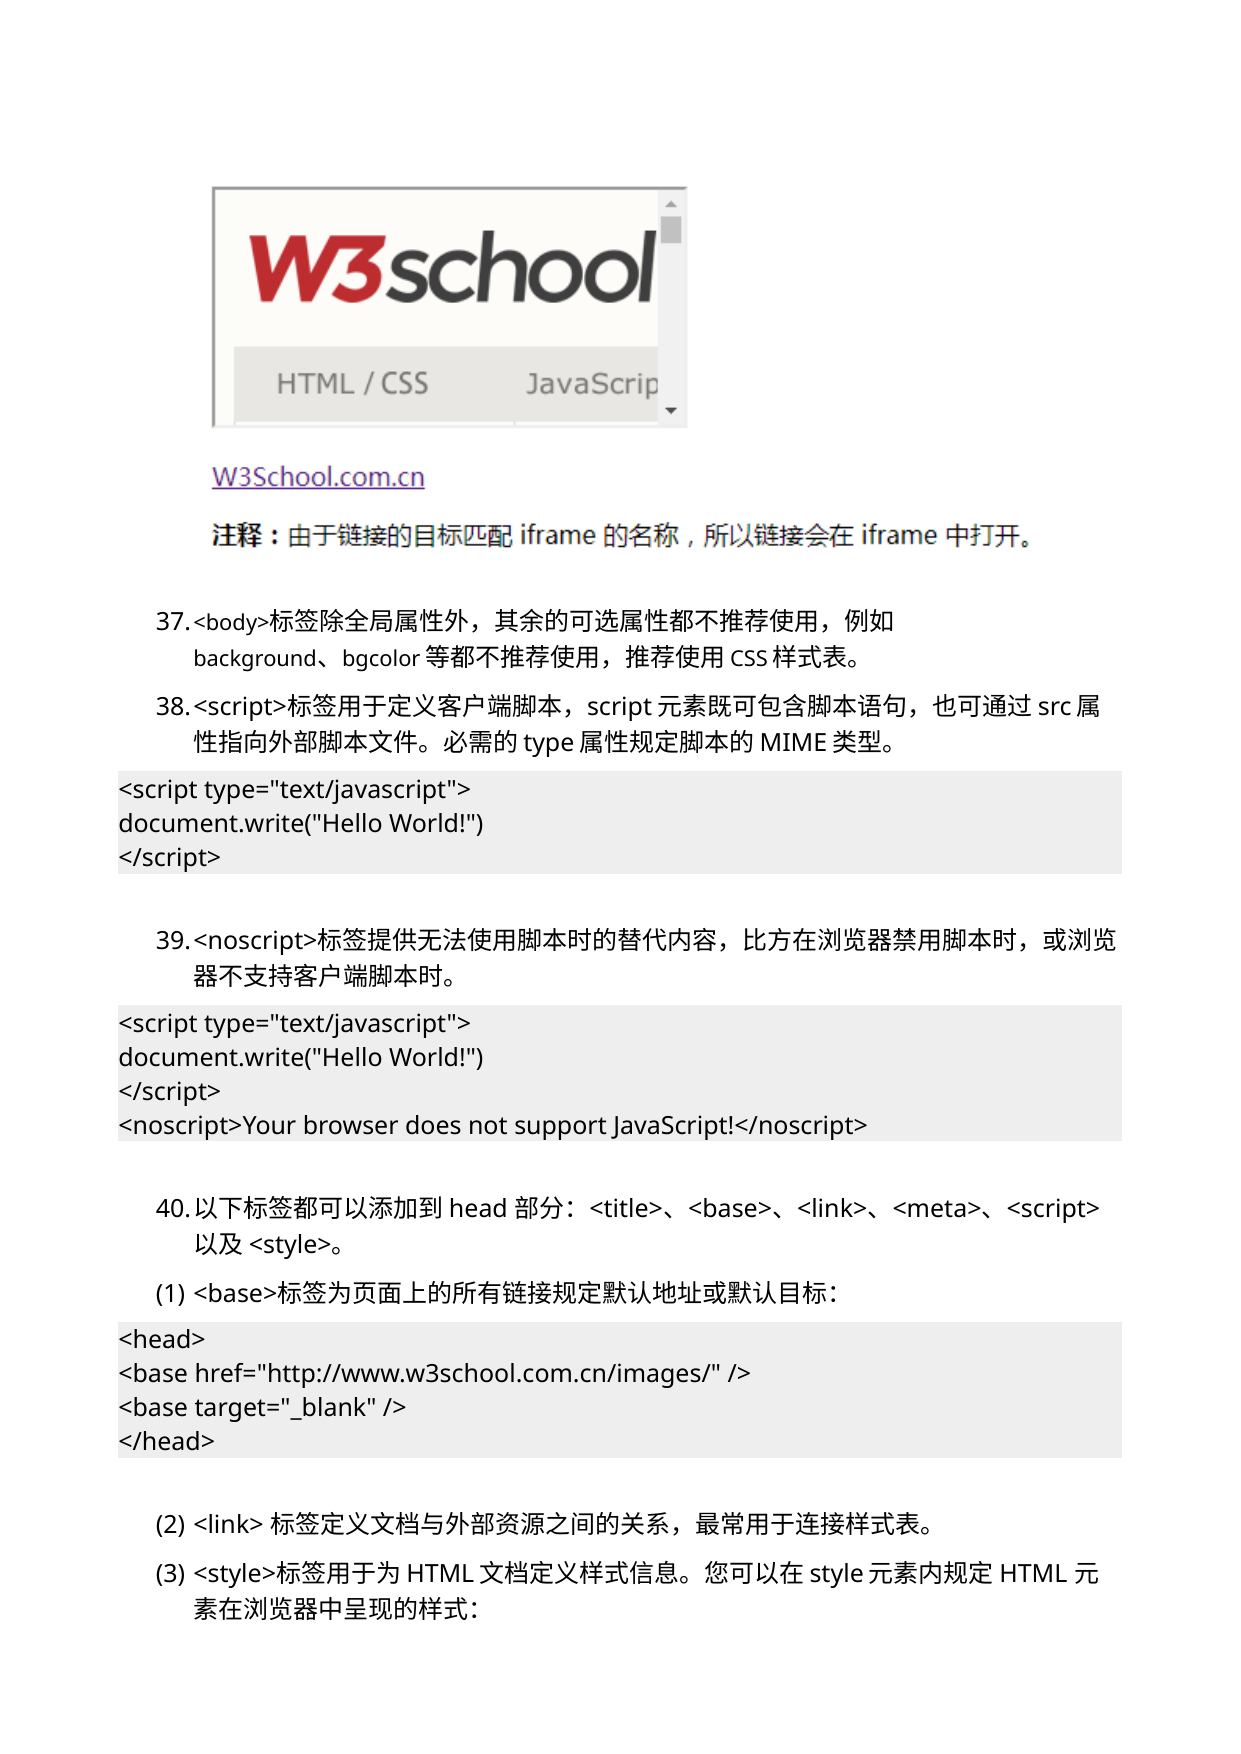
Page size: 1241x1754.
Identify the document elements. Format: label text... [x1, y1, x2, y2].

list <noscript>标签提供无法使用脚本时的替代内容，比方在浏览器禁用脚本时，或浏览器不支持客户端脚本时。 [156, 920, 1122, 993]
picture [206, 176, 1035, 560]
list <body>标签除全局属性外，其余的可选属性都不推荐使用，例如background、bgcolor等都不推荐使用，推荐使用CSS样式表。 [156, 601, 1122, 674]
table_header <script type="text/javascript"> document.write("Hello World!") </script> [118, 771, 1122, 874]
list <base>标签为页面上的所有链接规定默认地址或默认目标： [156, 1273, 1122, 1309]
list <style>标签用于为HTML文档定义样式信息。您可以在style元素内规定 HTML 元素在浏览器中呈现的样式： [156, 1553, 1122, 1626]
list <script>标签用于定义客户端脚本，script元素既可包含脚本语句，也可通过 src属性指向外部脚本文件。必需的type属性规定脚本的MIME类型。 [156, 686, 1122, 759]
table_header <head> <base href="http://www.w3school.com.cn/images/" /> <base target="_blank" /> </head> [118, 1322, 1122, 1458]
list 以下标签都可以添加到 head 部分：<title>、<base>、<link>、<meta>、<script>以及 <style>。 [156, 1188, 1122, 1261]
list <link> 标签定义文档与外部资源之间的关系，最常用于连接样式表。 [156, 1504, 1122, 1541]
table_header <script type="text/javascript"> document.write("Hello World!") </script> <noscript>Your browser does not support JavaScript!</noscript> [118, 1005, 1122, 1141]
